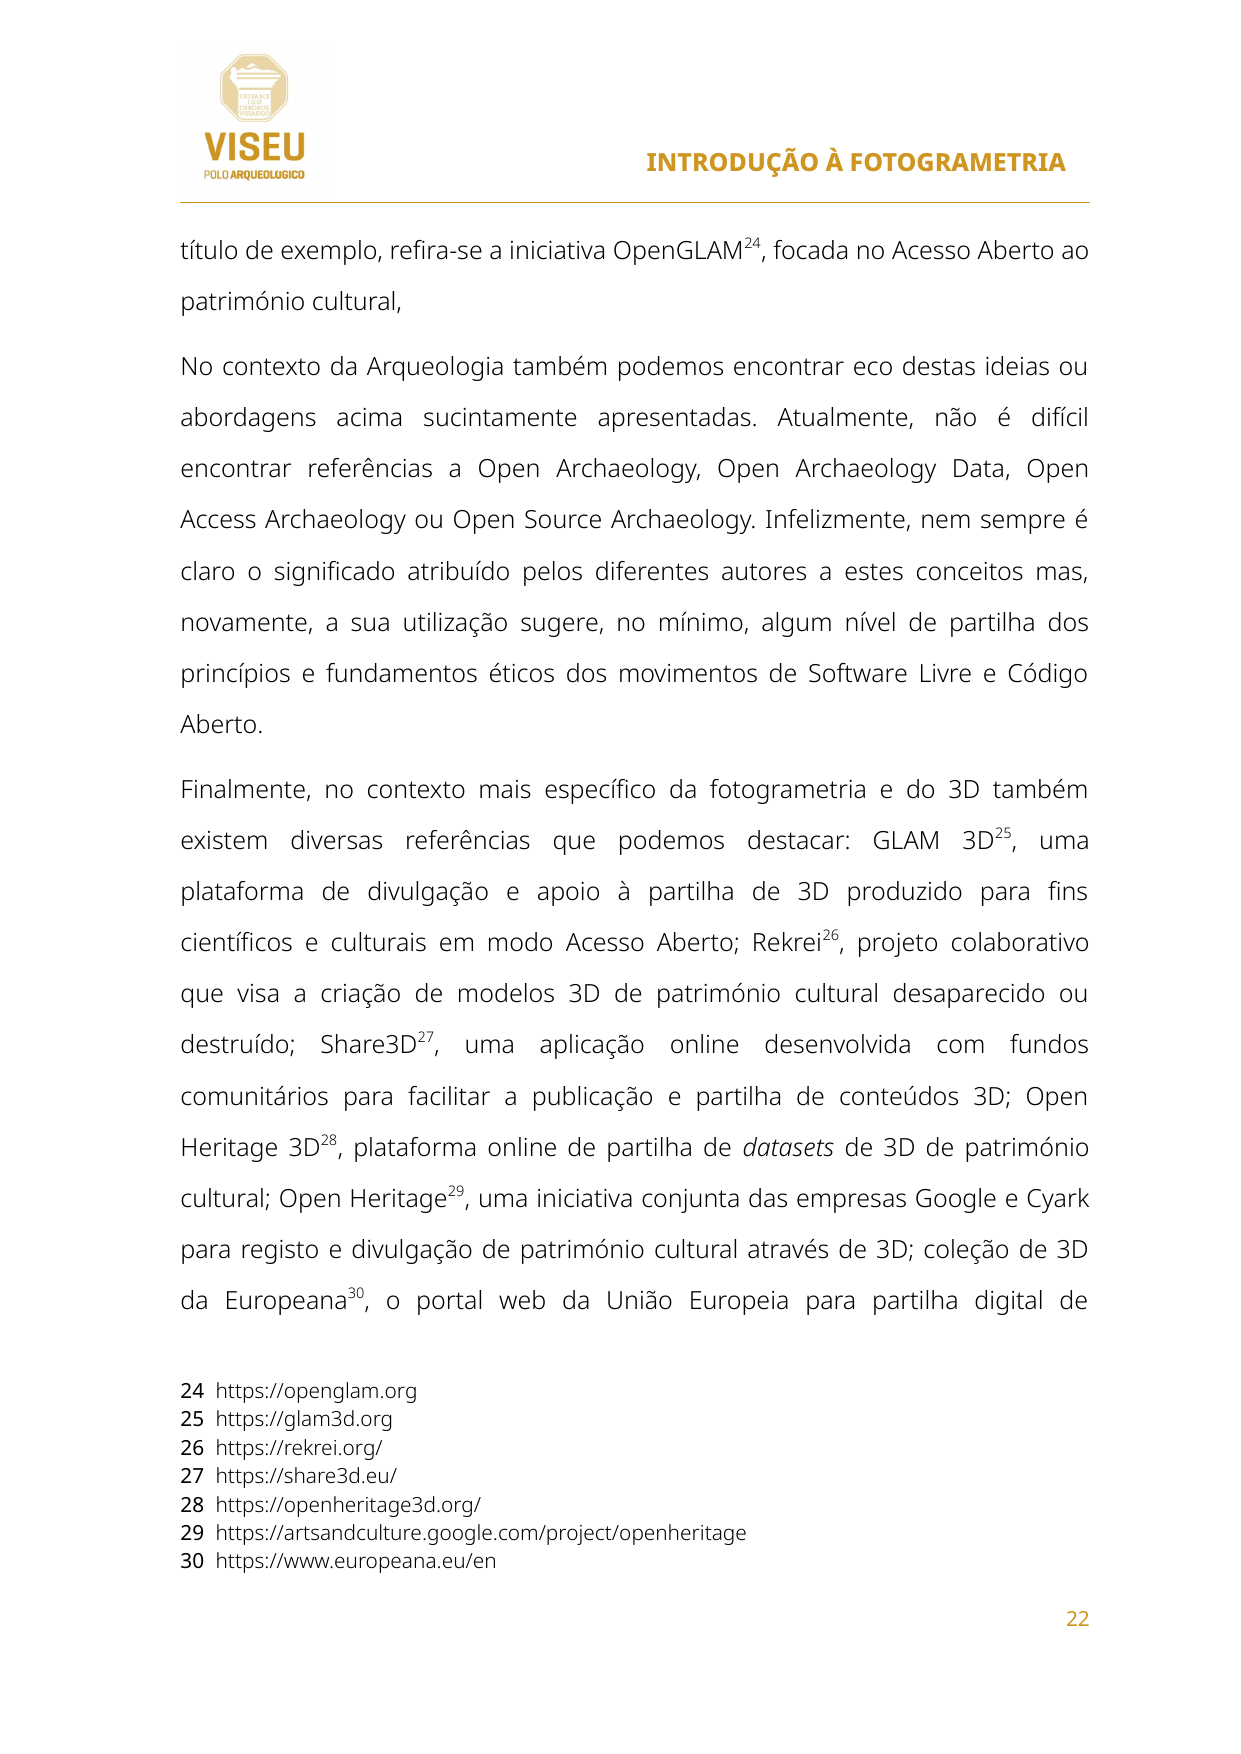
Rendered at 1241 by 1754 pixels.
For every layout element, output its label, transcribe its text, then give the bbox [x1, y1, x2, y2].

text https://openglam.org [180, 1376, 1090, 1404]
text Finalmente, no contexto mais específico da fotogrametria e do 3D também existem diversas referências que podemos destacar: GLAM 3D, uma plataforma de divulgação e apoio à partilha de 3D produzido para fins científicos e culturais em modo Acesso Aberto; Rekrei, projeto colaborativo que visa a criação de modelos 3D de património cultural desaparecido ou destruído; Share3D, uma aplicação online desenvolvida com fundos comunitários para facilitar a publicação e partilha de conteúdos 3D; Open Heritage 3D, plataforma online de partilha de datasets de 3D de património cultural; Open Heritage, uma iniciativa conjunta das empresas Google e Cyark para registo e divulgação de património cultural através de 3D; coleção de 3D da Europeana, o portal web da União Europeia para partilha digital de [180, 772, 1090, 1316]
text https://openheritage3d.org/ [180, 1490, 1090, 1518]
text https://artsandculture.google.com/project/openheritage [180, 1518, 1090, 1547]
text https://glam3d.org [180, 1404, 1090, 1433]
text No contexto da Arqueologia também podemos encontrar eco destas ideias ou abordagens acima sucintamente apresentadas. Atualmente, não é difícil encontrar referências a Open Archaeology, Open Archaeology Data, Open Access Archaeology ou Open Source Archaeology. Infelizmente, nem sempre é claro o significado atribuído pelos diferentes autores a estes conceitos mas, novamente, a sua utilização sugere, no mínimo, algum nível de partilha dos princípios e fundamentos éticos dos movimentos de Software Livre e Código Aberto. [180, 349, 1090, 740]
text https://www.europeana.eu/en [180, 1547, 1090, 1575]
text https://share3d.eu/ [180, 1461, 1090, 1490]
text https://rekrei.org/ [180, 1433, 1090, 1461]
text título de exemplo, refira-se a iniciativa OpenGLAM, focada no Acesso Aberto ao património cultural, [180, 232, 1090, 317]
